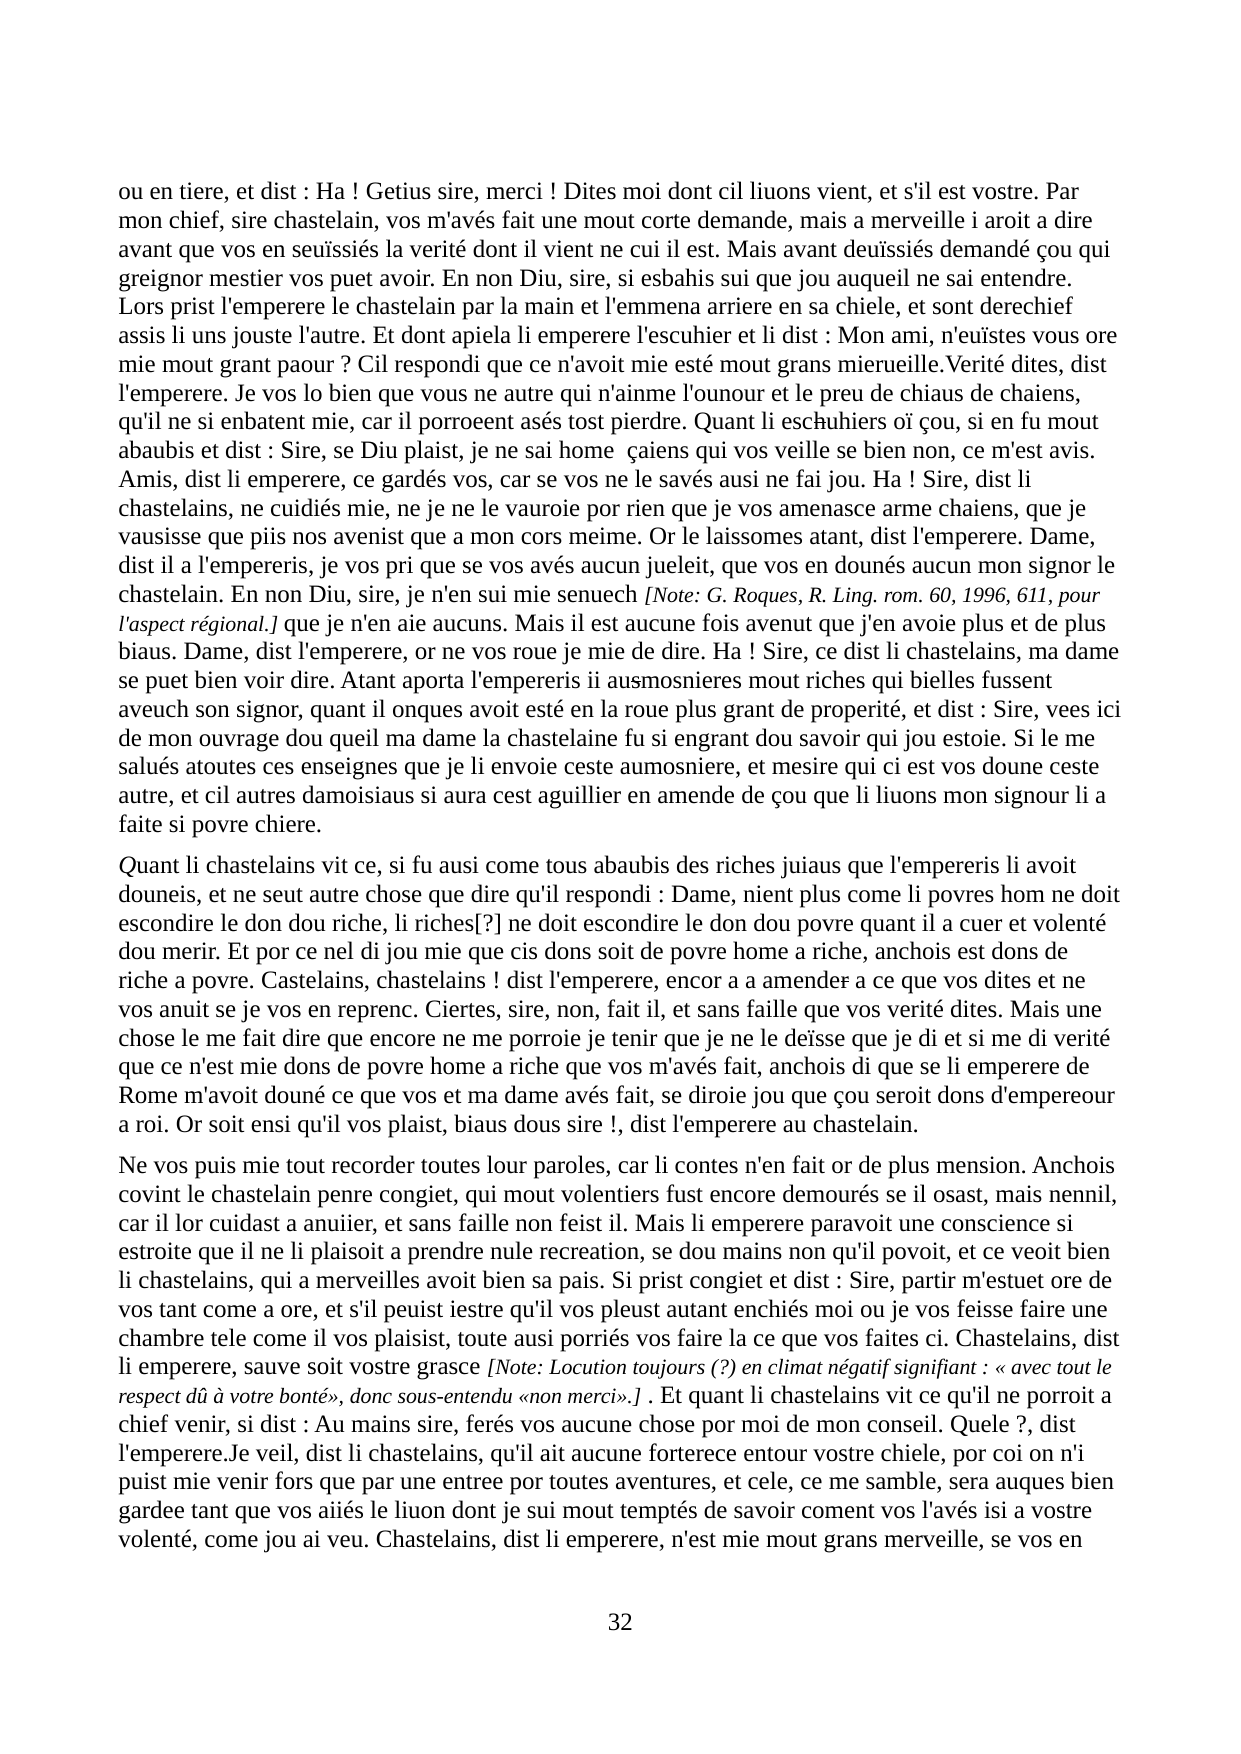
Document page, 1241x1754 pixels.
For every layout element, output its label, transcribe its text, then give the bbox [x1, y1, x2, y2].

text Ne vos puis mie tout recorder toutes lour paroles, car li contes n'en fait or de plus mension. Anchois covint le chastelain penre congiet, qui mout volentiers fust encore demourés se il osast, mais nennil, car il lor cuidast a anuiier, et sans faille non feist il. Mais li emperere paravoit une conscience si estroite que il ne li plaisoit a prendre nule recreation, se dou mains non qu'il povoit, et ce veoit bien li chastelains, qui a merveilles avoit bien sa pais. Si prist congiet et dist : Sire, partir m'estuet ore de vos tant come a ore, et s'il peuist iestre qu'il vos pleust autant enchiés moi ou je vos feisse faire une chambre tele come il vos plaisist, toute ausi porriés vos faire la ce que vos faites ci. Chastelains, dist li emperere, sauve soit vostre grasce [Note: Locution toujours (?) en climat négatif signifiant : « avec tout le respect dû à votre bonté», donc sous-entendu «non merci».] . Et quant li chastelains vit ce qu'il ne porroit a chief venir, si dist : Au mains sire, ferés vos aucune chose por moi de mon conseil. Quele ?, dist l'emperere.Je veil, dist li chastelains, qu'il ait aucune forterece entour vostre chiele, por coi on n'i puist mie venir fors que par une entree por toutes aventures, et cele, ce me samble, sera auques bien gardee tant que vos aiiés le liuon dont je sui mout temptés de savoir coment vos l'avés isi a vostre volenté, come jou ai veu. Chastelains, dist li emperere, n'est mie mout grans merveille, se vos en voliés savoir la verité, mais n'est ore mie poins dou savoir, anchois le sarés tout a tans. Mais de ce que vos avés dit vauroie je bien qu'il fust fait. En non Diu, sire, demain i ferai venir les ouvriers. Mais i covenra aillors metre vostre liuon tant que ce soit fait, si vos vorroie proiier que vos enchiés nous vausissiés venir, car la dame de maison vos veroit a merveille volentiers. Sire, dist l'emperere, ce puis jou savoir mout bien et mout grans merci. Mais ausi come jou vos ai dit, jou redoute mout renomee de gent, que, quant il voient un home ensi come je sui entr'iaus, il i a tant de murmure qu'il ne puet avenir que li aucun n'i facent a la fois povreme⟨n⟩t lour preu. Ha ! Sire, dist li chastelains, ja de çou ne doutés, car puisqu'il ne vos plairait, ja hom ne feme ne le sara, se çou n'est jou et la chastelainne. Sire, dist l'emperere, je ferai vostre volenté et a çou ai ma chose. Et demain, quant il ert a viespri, iroumes cele part. Chiers sire, dist li chastelains, sachiés que çou iert dou millor. Atant s'est li chastelains partis de l'empereour et de l'empereris, et se misent au chemin lui et son escuhier, qui avoit mout grant despit dou liuon, qui ensi si ert hierechiés a lui et a son signor nient, si ne se puet tenir qu'il n'en dist une parole dont il fu blasmés de son signor.Il me samble, dist l' icuuiers[?], que ce soit uns enchantemens de ce liuon. Coment ! dist li chastelains, Fastre, qu'en dirés vos ? Je n'en dirai autre choise, dist il, que il me samble ausi come uns enchantemans, que cil liuons est ausi come afaitiés a faire ce que se s sire vieut. Et coment ? dist li chastelains, vos samble çou encha⟨n⟩terie ? Par foi, dist cil, oïl. Dont dites vos que cil est uns enchanteres qui l'a entre mains ? Par foi, dist il, jou ne sai que dire. Or en dites dou piis que vos povés, car vos n'avés povoir dou bien dire ne dou mal, fors çou qu'il vos plaist. Voire, en non Diu, dist cil. Or ai jou dit paumoire[?] se jou ai dit que il me samble un enchateis. Encore dirai el, car je ne cuit mie que teus hom se partist onques por bien de son paiis, qui lui ait fait aucun vilisse, por coi il ne puet arriester soit de cele dame ravie qu'il a aveuch lui, ou de son signor traïr d'aucuns chas qui mie ne soit covignables. Voire, dist li chastelains, come la bone dame a ore bien esploitié, qui nos a dounés de ses juiaus. Par diu, sire, dist cil, voir avés dit. Car se je li povoie chose faire ne dire que biele et bonne li fust, mout en seroie joians. Car a merveille me samble bone dame et de boin liu venue. Et coment, dist li chastelains ! Ne te samble mie de son signor ? Sire, dist il, si fait. Mais de ce m'anoia il mout quant il nos douna a entendre que li aucuns de nos estoit la venus por son destorbier. En non Diu, dist li chastelains, car ses liuons li douna a entendre. Ja ne vois tu coment il fu meli a devant moi et et toi voloit corre seure. Ja Dieus ne m'ait, dist cil, se por ce ne di je ore que ce me sambla une maniere de flaterie, tout ausi come di me tuvos iestes [Note: Même signe que précédemment, qui ressemble à un 9 mais qui vaut «s».] gentius hom et de noble afaire et cil est vilai⟨n⟩s et mal acoustumés, pensans de mal afaire. Et jou ai dehé, dist li chastelains, que je ne cuit mie que li liuons sournoiast mie de mout. E n[?] ne cuidiés vos bien çou, dist li escuhiers. Par mon chief, dist il, puisque tu ce aspense, je le cuit. [118, 1006, 1122, 1553]
text Quant li chastelains vit ce, si fu ausi come tous abaubis des riches juiaus que l'empereris li avoit douneis, et ne seut autre chose que dire qu'il respondi : Dame, nient plus come li povres hom ne doit escondire le don dou riche, li riches[?] ne doit escondire le don dou povre quant il a cuer et volenté dou merir. Et por ce nel di jou mie que cis dons soit de povre home a riche, anchois est dons de riche a povre. Castelains, chastelains ! dist l'emperere, encor a a amender a ce que vos dites et ne vos anuit se je vos en reprenc. Ciertes, sire, non, fait il, et sans faille que vos verité dites. Mais une chose le me fait dire que encore ne me porroie je tenir que je ne le deïsse que je di et si me di verité que ce n'est mie dons de povre home a riche que vos m'avés fait, anchois di que se li emperere de Rome m'avoit douné ce que vos et ma dame avés fait, se diroie jou que çou seroit dons d'empereour a roi. Or soit ensi qu'il vos plaist, biaus dous sire !, dist l'emperere au chastelain. [118, 706, 1122, 994]
text Quant ce vit li chastelains, si eut teil merveille de cel liuon dont il venoit qu'il ne seut s'il fu en ciel ou en tiere, et dist : Ha ! Getius sire, merci ! Dites moi dont cil liuons vient, et s'il est vostre. Par mon chief, sire chastelain, vos m'avés fait une mout corte demande, mais a merveille i aroit a dire avant que vos en seuïssiés la verité dont il vient ne cui il est. Mais avant deuïssiés demandé çou qui greignor mestier vos puet avoir. En non Diu, sire, si esbahis sui que jou auqueil ne sai entendre. Lors prist l'emperere le chastelain par la main et l'emmena arriere en sa chiele, et sont derechief assis li uns jouste l'autre. Et dont apiela li emperere l'escuhier et li dist : Mon ami, n'euïstes vous ore mie mout grant paour ? Cil respondi que ce n'avoit mie esté mout grans mierueille.Verité dites, dist l'emperere. Je vos lo bien que vous ne autre qui n'ainme l'ounour et le preu de chiaus de chaiens, qu'il ne si enbatent mie, car il porroeent asés tost pierdre. Quant li eschuhiers oï çou, si en fu mout abaubis et dist : Sire, se Diu plaist, je ne sai home çaiens qui vos veille se bien non, ce m'est avis. Amis, dist li emperere, ce gardés vos, car se vos ne le savés ausi ne fai jou. Ha ! Sire, dist li chastelains, ne cuidiés mie, ne je ne le vauroie por rien que je vos amenasce arme chaiens, que je vausisse que piis nos avenist que a mon cors meime. Or le laissomes atant, dist l'emperere. Dame, dist il a l'empereris, je vos pri que se vos avés aucun jueleit, que vos en dounés aucun mon signor le chastelain. En non Diu, sire, je n'en sui mie senuech [Note: G. Roques, R. Ling. rom. 60, 1996, 611, pour l'aspect régional.] que je n'en aie aucuns. Mais il est aucune fois avenut que j'en avoie plus et de plus biaus. Dame, dist l'emperere, or ne vos roue je mie de dire. Ha ! Sire, ce dist li chastelains, ma dame se puet bien voir dire. Atant aporta l'empereris ii ausmosnieres mout riches qui bielles fussent aveuch son signor, quant il onques avoit esté en la roue plus grant de properité, et dist : Sire, vees ici de mon ouvrage dou queil ma dame la chastelaine fu si engrant dou savoir qui jou estoie. Si le me salués atoutes ces enseignes que je li envoie ceste aumosniere, et mesire qui ci est vos doune ceste autre, et cil autres damoisiaus si aura cest aguillier en amende de çou que li liuons mon signour li a faite si povre chiere. [118, 176, 1122, 694]
